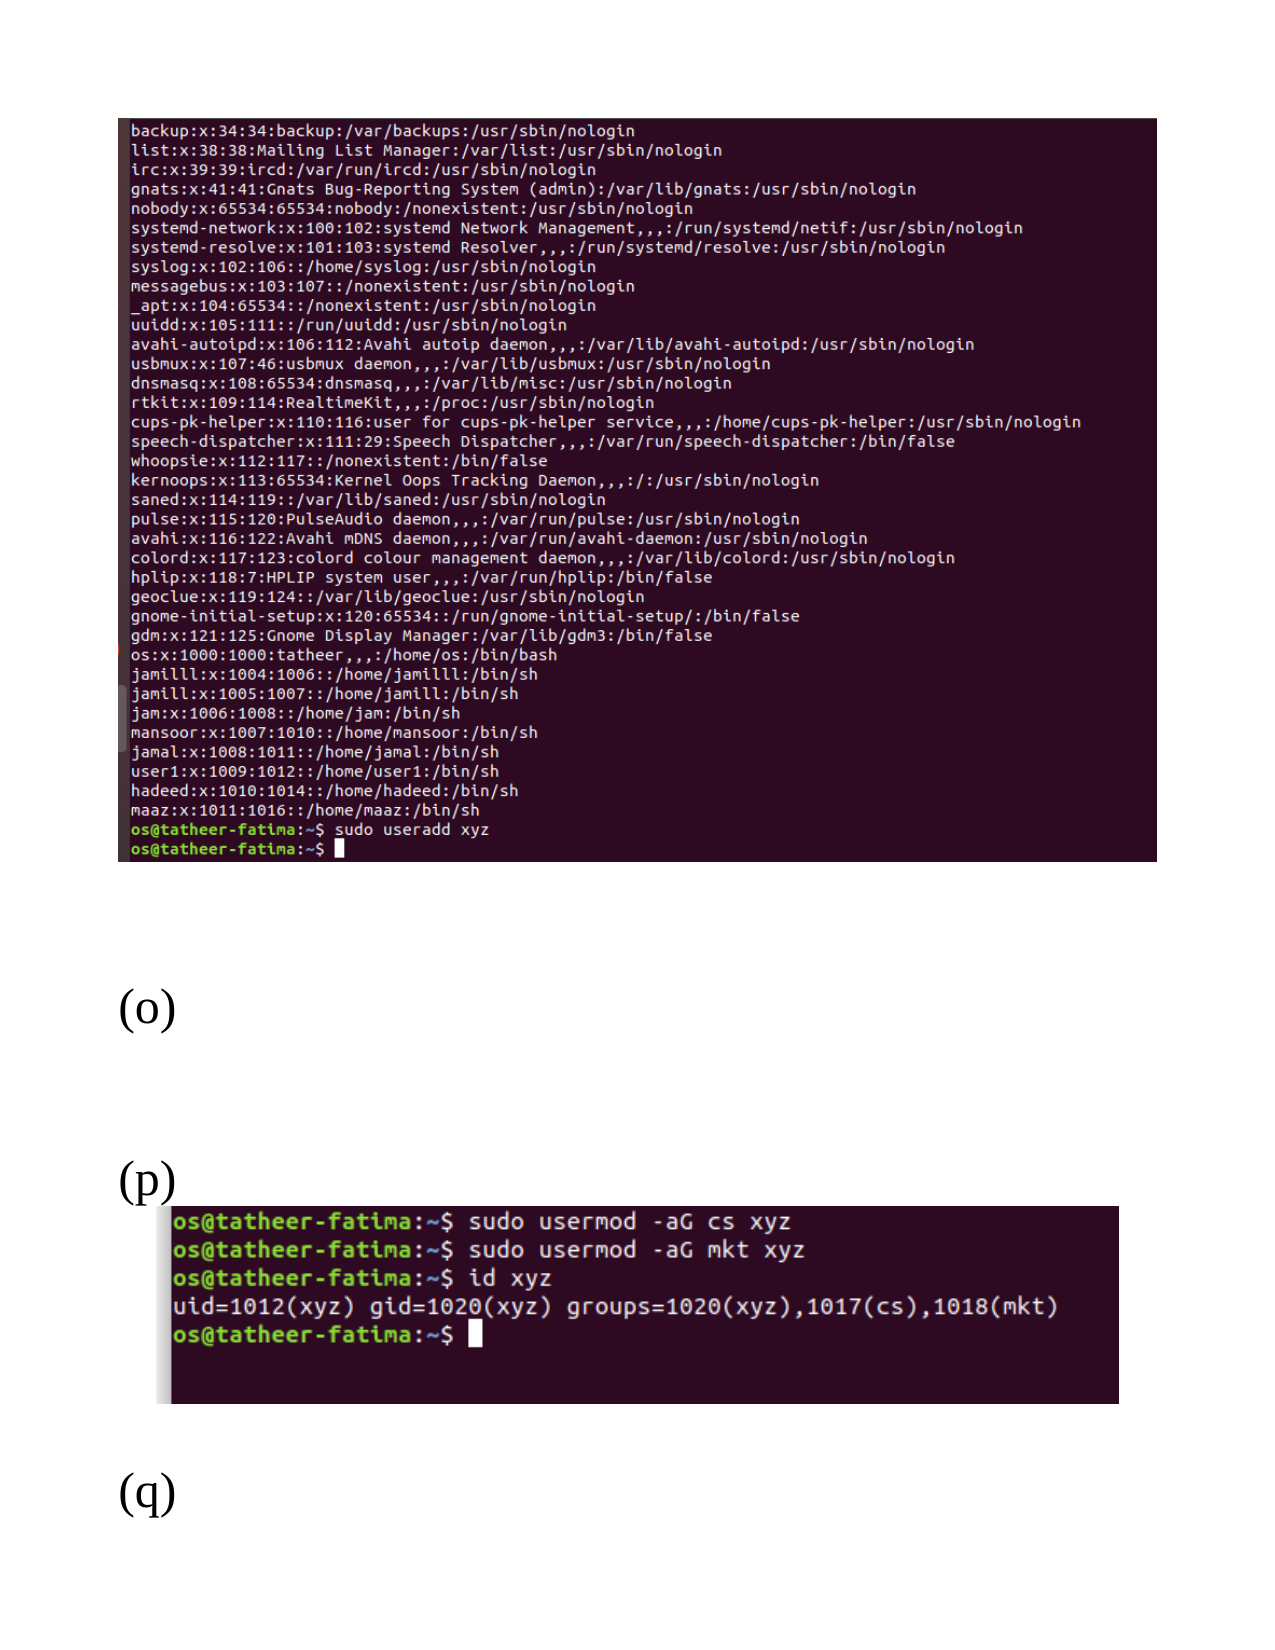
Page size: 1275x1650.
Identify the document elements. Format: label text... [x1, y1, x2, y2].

text (q) [118, 1461, 1157, 1518]
text (o) [118, 977, 1157, 1034]
picture [156, 1206, 1119, 1404]
text (p) [118, 1149, 1157, 1207]
picture [118, 118, 1157, 862]
